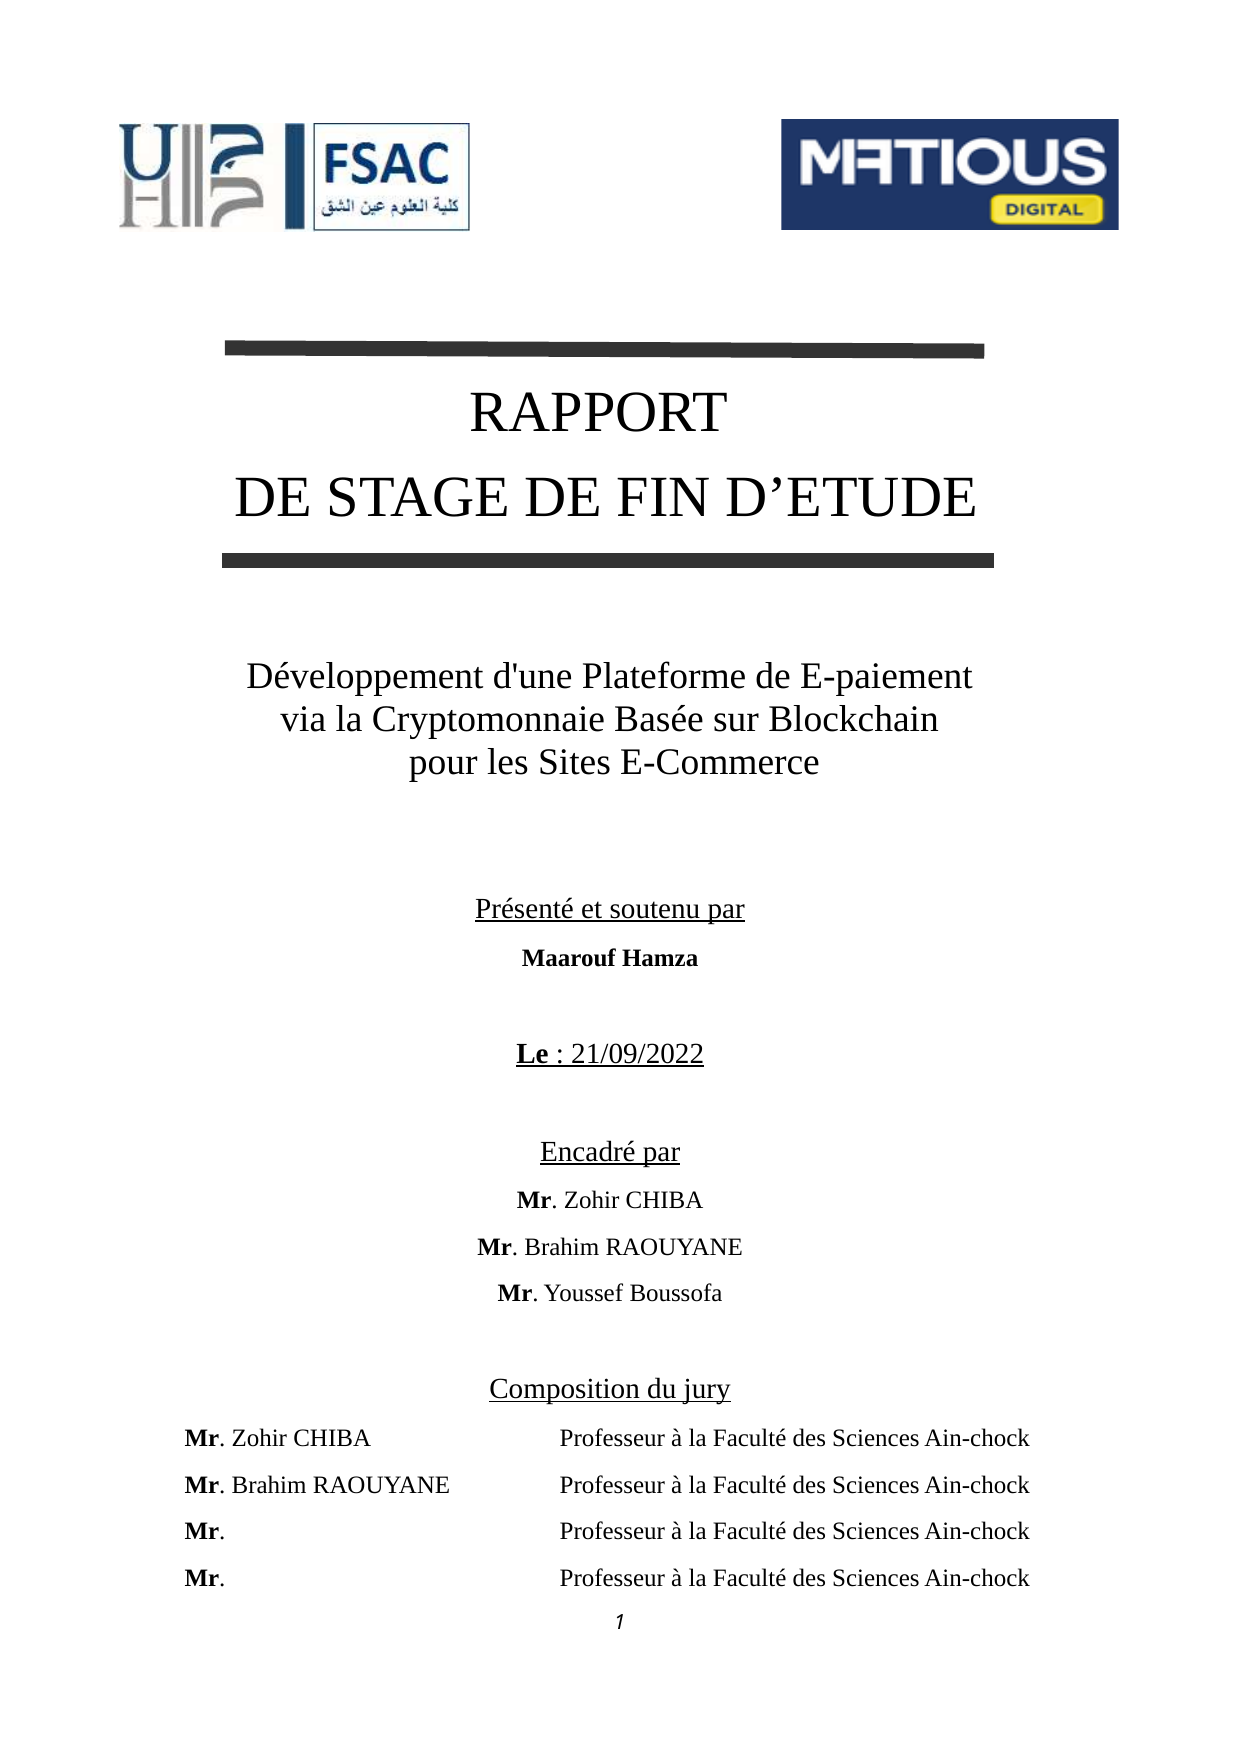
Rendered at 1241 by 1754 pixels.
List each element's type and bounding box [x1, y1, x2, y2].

picture [781, 119, 1119, 230]
picture [119, 123, 471, 232]
